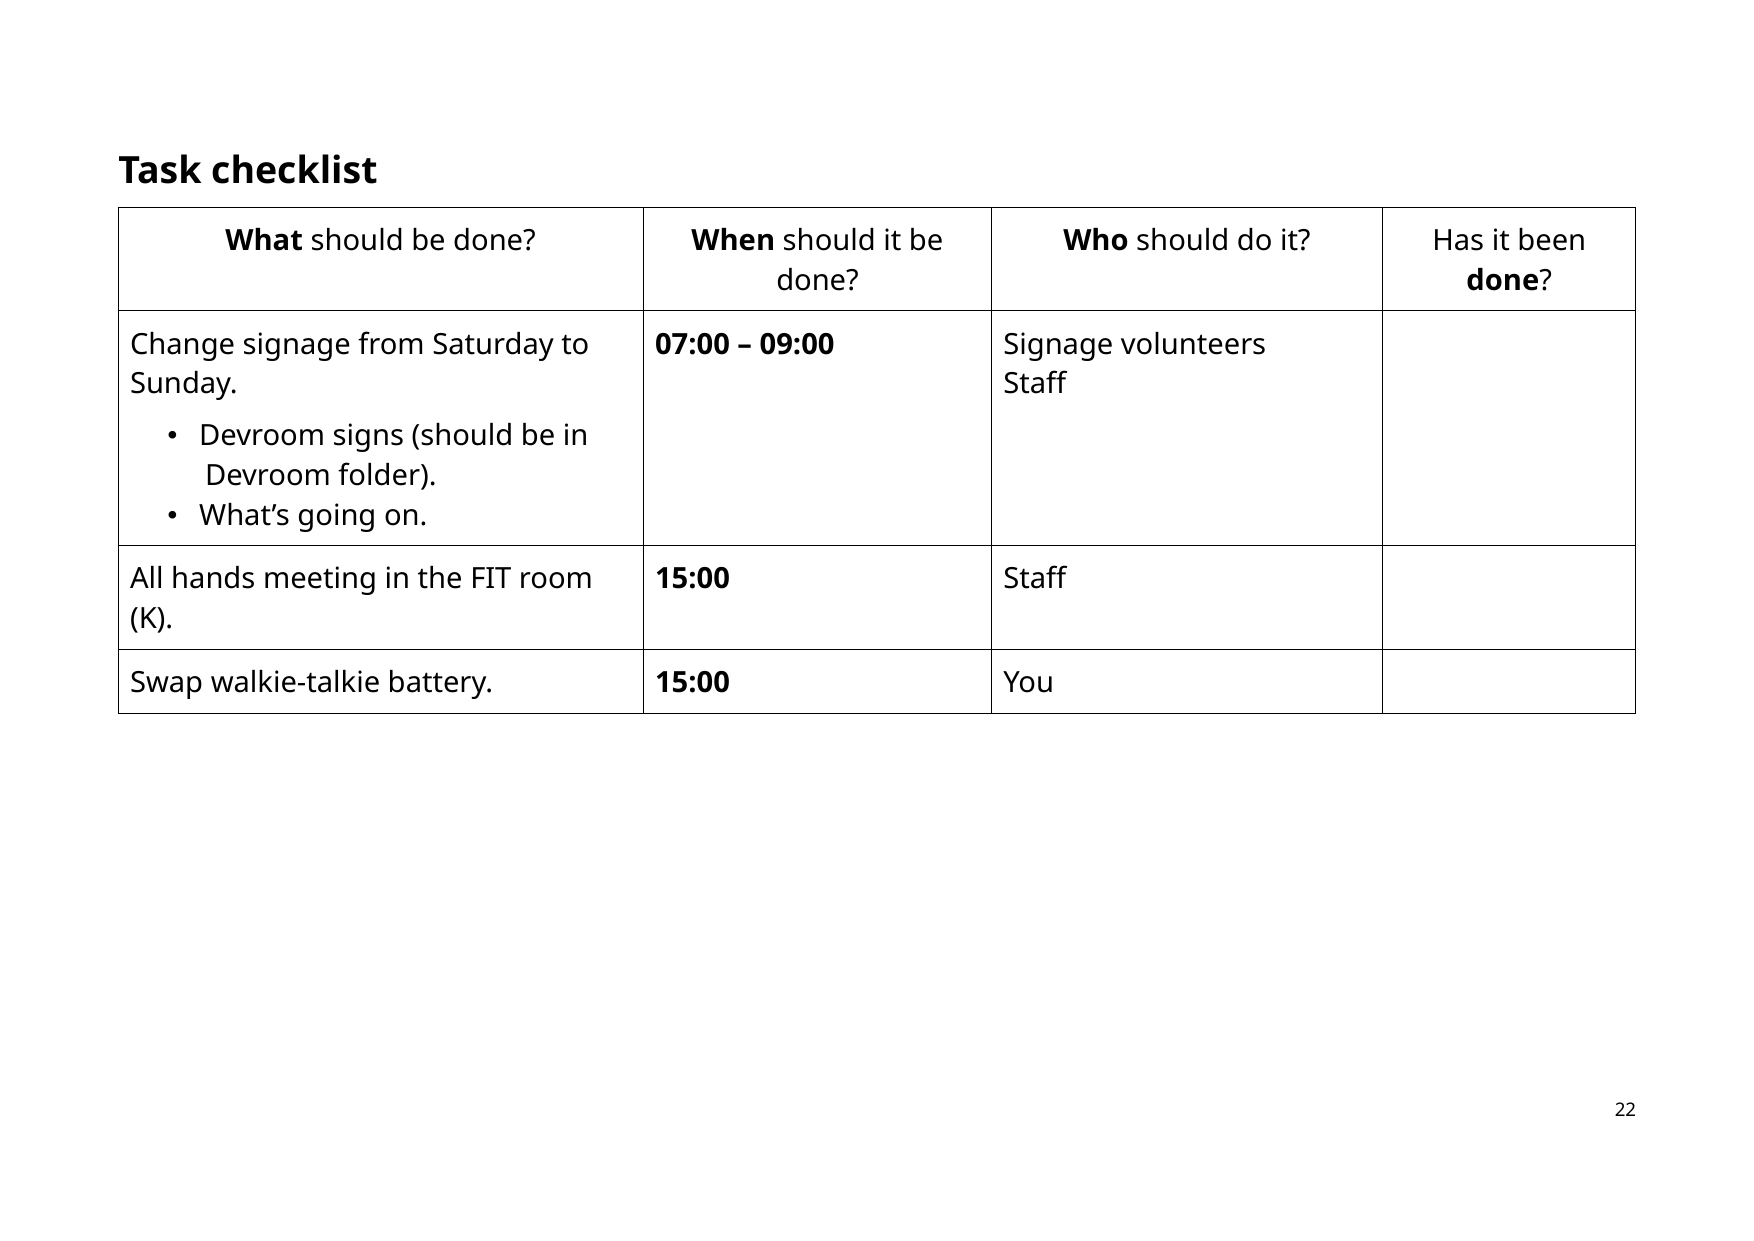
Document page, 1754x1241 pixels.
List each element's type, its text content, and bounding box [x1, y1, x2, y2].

table_cell 15:00 [644, 650, 991, 713]
table_cell [1383, 650, 1635, 713]
table_cell 07:00 – 09:00 [644, 311, 991, 545]
table_header When should it be done? [644, 208, 991, 310]
table_cell Swap walkie-talkie battery. [119, 650, 643, 713]
table_cell [1383, 311, 1635, 545]
table_header Has it been done? [1383, 208, 1635, 310]
table_cell Signage volunteers Staff [992, 311, 1382, 545]
table_header Who should do it? [992, 208, 1382, 310]
table_cell Change signage from Saturday to Sunday. Devroom signs (should be in Devroom folder). What’s going on. [119, 311, 643, 545]
table_header What should be done? [119, 208, 643, 310]
table_cell Staff [992, 546, 1382, 649]
table_cell All hands meeting in the FIT room (K). [119, 546, 643, 649]
table_cell [1383, 546, 1635, 649]
table_cell 15:00 [644, 546, 991, 649]
table_cell You [992, 650, 1382, 713]
subtitle Task checklist [118, 143, 1636, 194]
